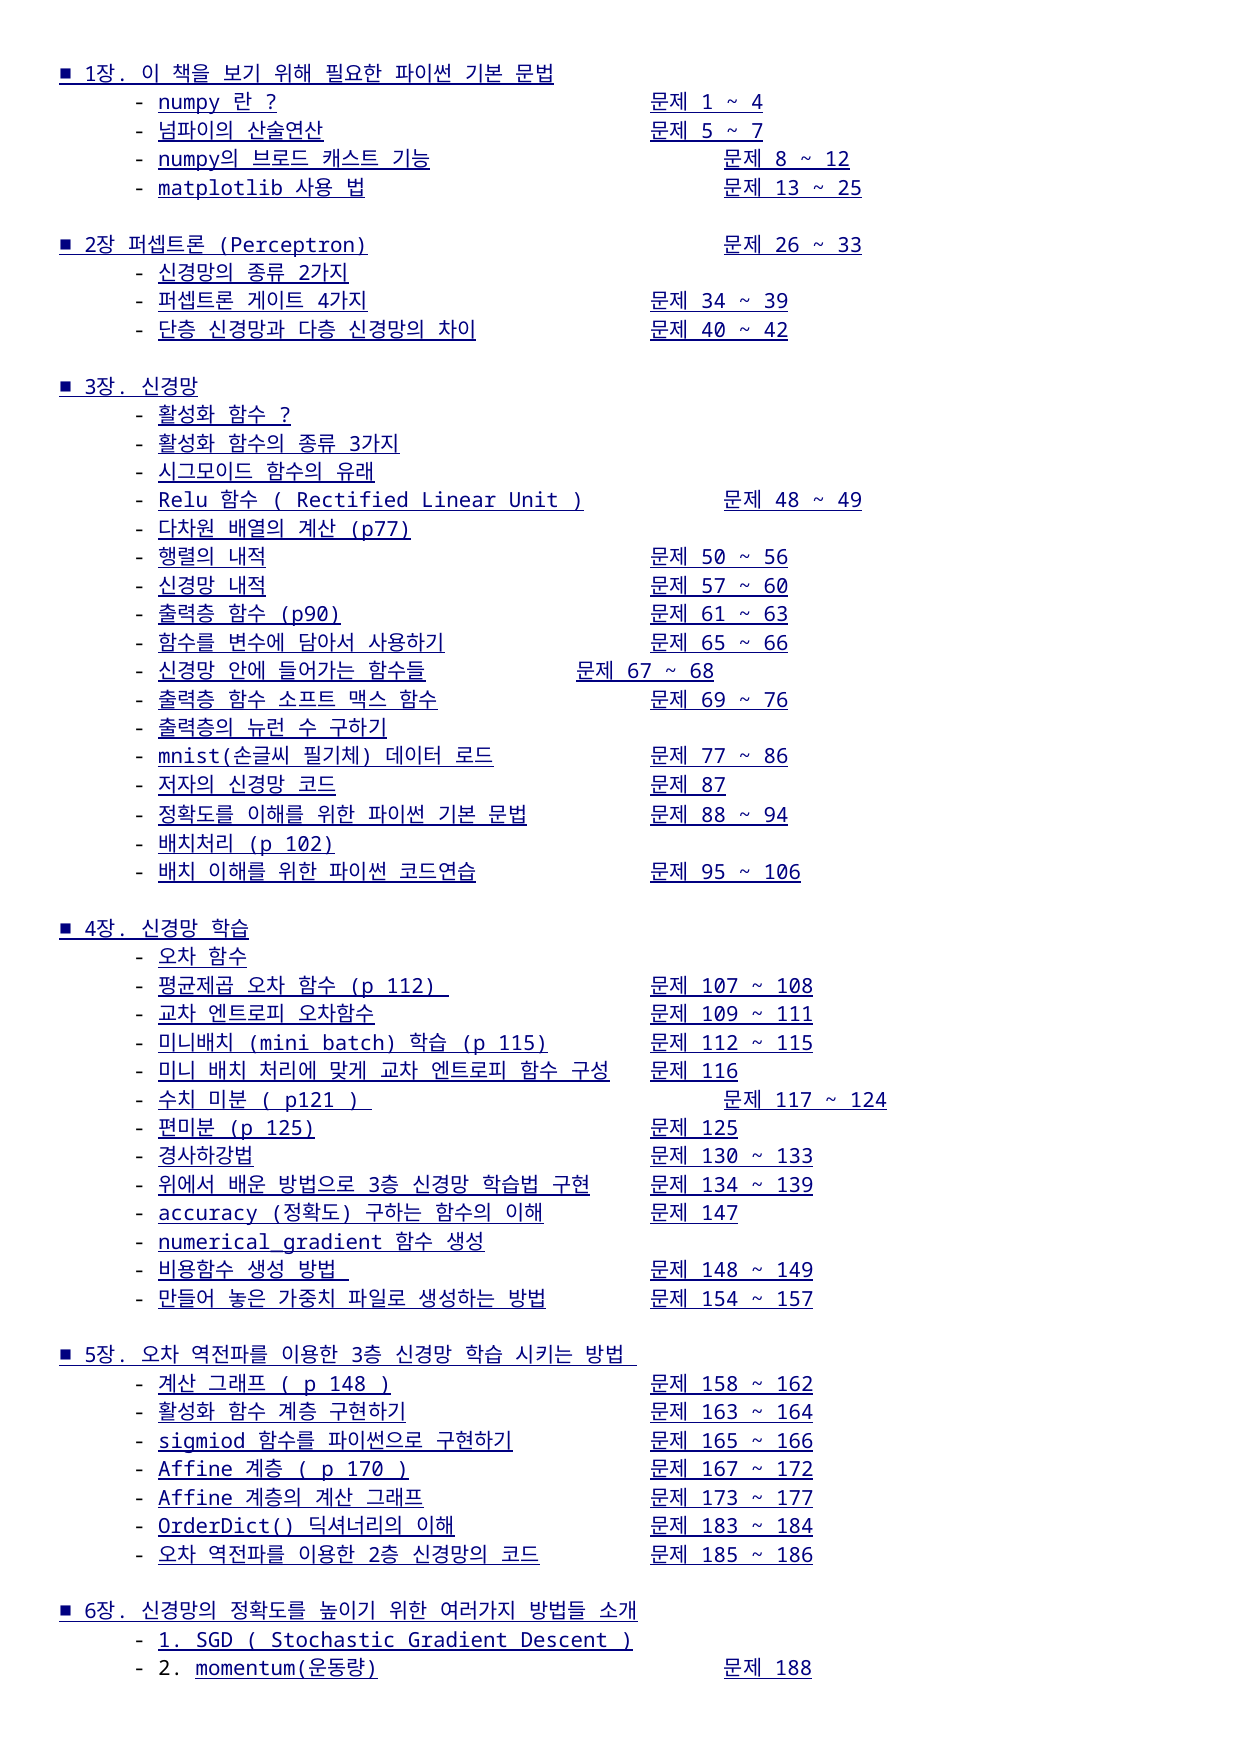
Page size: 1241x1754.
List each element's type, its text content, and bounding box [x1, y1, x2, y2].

text - 수치 미분 ( p121 ) 문제 117 ~ 124 [59, 1085, 1181, 1113]
text - numerical_gradient 함수 생성 [59, 1227, 1181, 1255]
text - 퍼셉트론 게이트 4가지 문제 34 ~ 39 [59, 287, 1181, 315]
text - 교차 엔트로피 오차함수 문제 109 ~ 111 [59, 999, 1181, 1028]
text - 저자의 신경망 코드 문제 87 [59, 770, 1181, 798]
text - 2. momentum(운동량) 문제 188 [59, 1653, 1181, 1682]
text - 넘파이의 산술연산 문제 5 ~ 7 [59, 116, 1181, 144]
text - 출력층 함수 소프트 맥스 함수 문제 69 ~ 76 [59, 685, 1181, 713]
text - 오차 함수 [59, 942, 1181, 971]
text - 배치 이해를 위한 파이썬 코드연습 문제 95 ~ 106 [59, 857, 1181, 886]
text - 정확도를 이해를 위한 파이썬 기본 문법 문제 88 ~ 94 [59, 798, 1181, 829]
text - sigmiod 함수를 파이썬으로 구현하기 문제 165 ~ 166 [59, 1426, 1181, 1454]
text - 출력층의 뉴런 수 구하기 [59, 713, 1181, 742]
text - 신경망 내적 문제 57 ~ 60 [59, 571, 1181, 599]
text ■ 5장. 오차 역전파를 이용한 3층 신경망 학습 시키는 방법 [59, 1341, 1181, 1369]
text - Affine 계층의 계산 그래프 문제 173 ~ 177 [59, 1483, 1181, 1511]
text - 1. SGD ( Stochastic Gradient Descent ) [59, 1625, 1181, 1653]
text - 오차 역전파를 이용한 2층 신경망의 코드 문제 185 ~ 186 [59, 1540, 1181, 1568]
text - 행렬의 내적 문제 50 ~ 56 [59, 542, 1181, 571]
text ■ 1장. 이 책을 보기 위해 필요한 파이썬 기본 문법 [59, 59, 1181, 87]
text - mnist(손글씨 필기체) 데이터 로드 문제 77 ~ 86 [59, 742, 1181, 770]
text - 단층 신경망과 다층 신경망의 차이 문제 40 ~ 42 [59, 315, 1181, 343]
text - 만들어 놓은 가중치 파일로 생성하는 방법 문제 154 ~ 157 [59, 1284, 1181, 1312]
text - 미니배치 (mini batch) 학습 (p 115) 문제 112 ~ 115 [59, 1028, 1181, 1056]
text - accuracy (정확도) 구하는 함수의 이해 문제 147 [59, 1198, 1181, 1227]
text ■ 2장 퍼셉트론 (Perceptron) 문제 26 ~ 33 [59, 230, 1181, 258]
text - 다차원 배열의 계산 (p77) [59, 514, 1181, 542]
text - Affine 계층 ( p 170 ) 문제 167 ~ 172 [59, 1454, 1181, 1483]
text - 출력층 함수 (p90) 문제 61 ~ 63 [59, 599, 1181, 628]
text - numpy의 브로드 캐스트 기능 문제 8 ~ 12 [59, 144, 1181, 173]
text - 시그모이드 함수의 유래 [59, 457, 1181, 486]
text - 미니 배치 처리에 맞게 교차 엔트로피 함수 구성 문제 116 [59, 1056, 1181, 1085]
text ■ 4장. 신경망 학습 [59, 914, 1181, 942]
text ■ 3장. 신경망 [59, 372, 1181, 400]
text - 활성화 함수 ? [59, 400, 1181, 429]
text - 경사하강법 문제 130 ~ 133 [59, 1142, 1181, 1170]
text - 계산 그래프 ( p 148 ) 문제 158 ~ 162 [59, 1369, 1181, 1397]
text - 평균제곱 오차 함수 (p 112) 문제 107 ~ 108 [59, 971, 1181, 999]
text - Relu 함수 ( Rectified Linear Unit ) 문제 48 ~ 49 [59, 486, 1181, 514]
text - 신경망 안에 들어가는 함수들 문제 67 ~ 68 [59, 656, 1181, 685]
text ■ 6장. 신경망의 정확도를 높이기 위한 여러가지 방법들 소개 [59, 1597, 1181, 1625]
text - 함수를 변수에 담아서 사용하기 문제 65 ~ 66 [59, 628, 1181, 656]
text - numpy 란 ? 문제 1 ~ 4 [59, 87, 1181, 116]
text - 비용함수 생성 방법 문제 148 ~ 149 [59, 1255, 1181, 1284]
text - 배치처리 (p 102) [59, 829, 1181, 857]
text - 활성화 함수 계층 구현하기 문제 163 ~ 164 [59, 1397, 1181, 1426]
text - 편미분 (p 125) 문제 125 [59, 1113, 1181, 1142]
text - OrderDict() 딕셔너리의 이해 문제 183 ~ 184 [59, 1511, 1181, 1540]
text - matplotlib 사용 법 문제 13 ~ 25 [59, 173, 1181, 201]
text - 활성화 함수의 종류 3가지 [59, 429, 1181, 457]
text - 신경망의 종류 2가지 [59, 258, 1181, 287]
text - 위에서 배운 방법으로 3층 신경망 학습법 구현 문제 134 ~ 139 [59, 1170, 1181, 1198]
